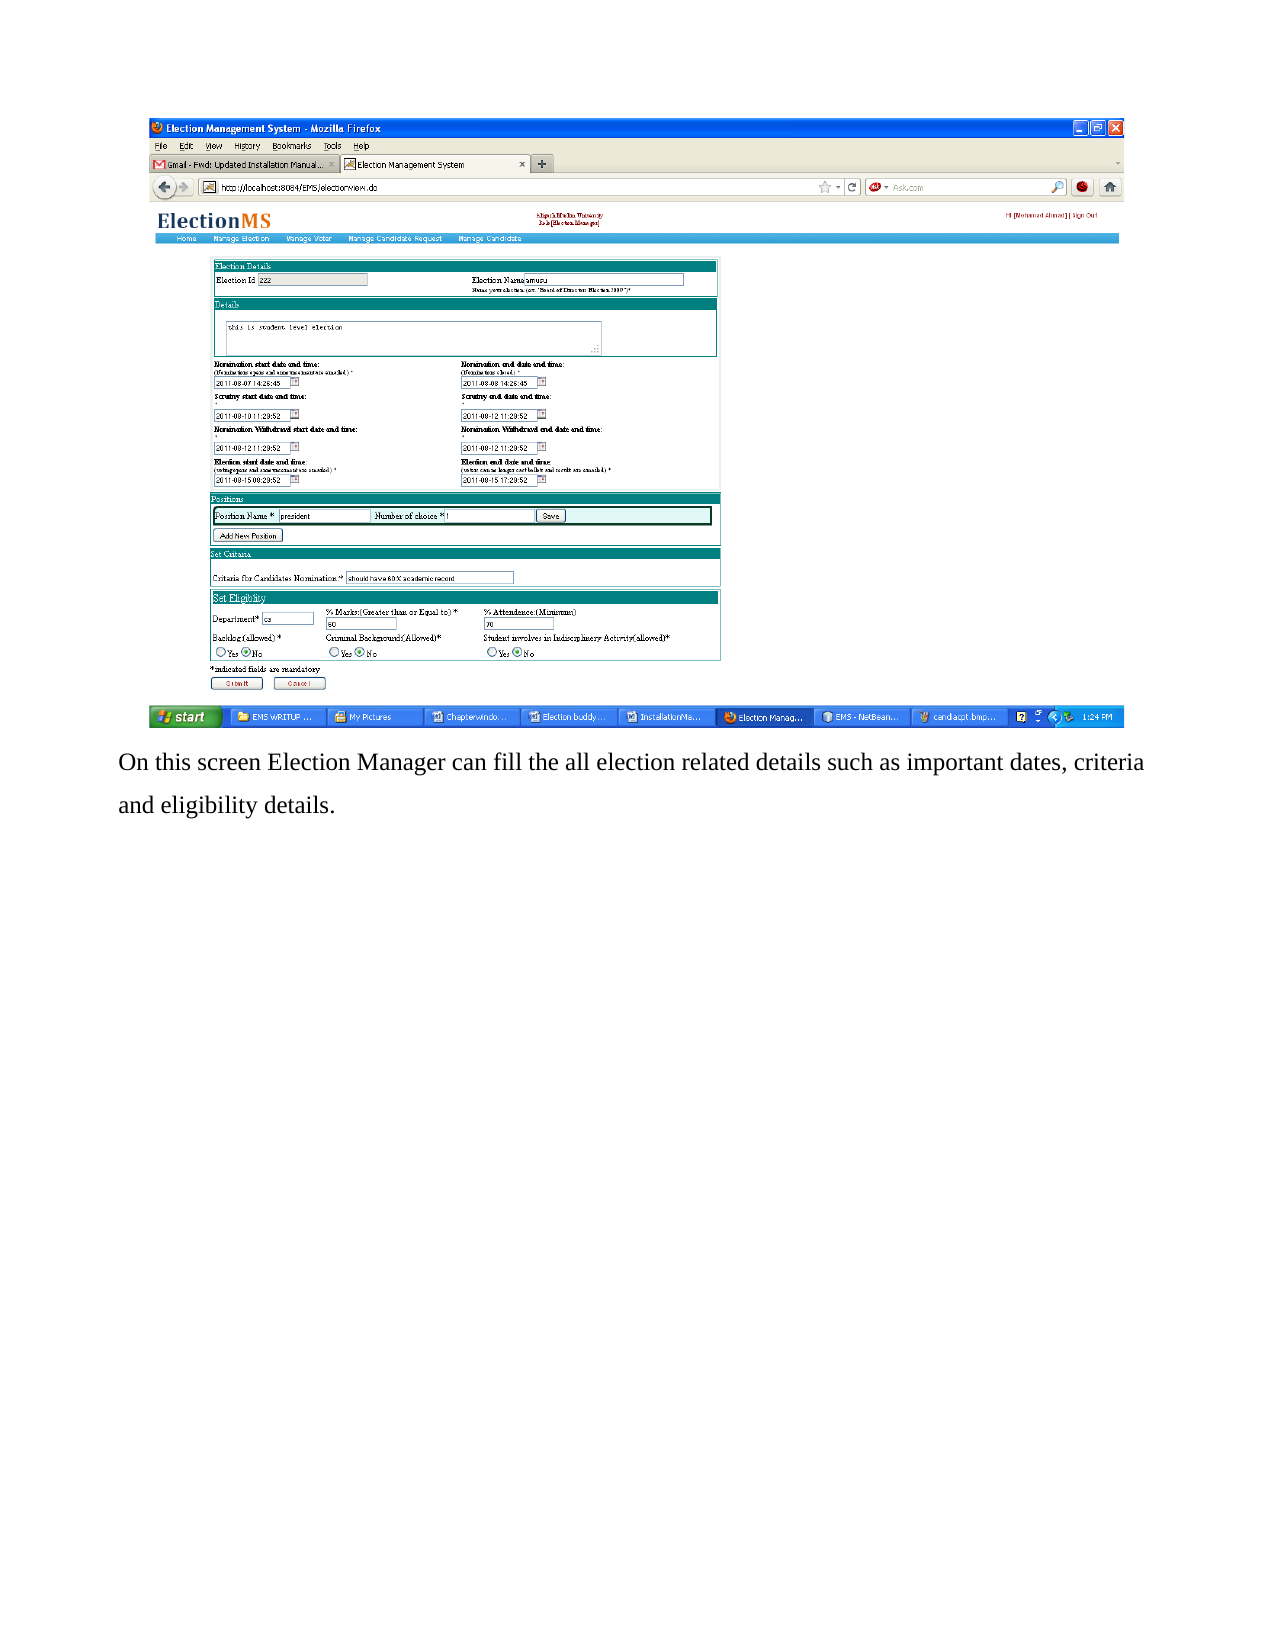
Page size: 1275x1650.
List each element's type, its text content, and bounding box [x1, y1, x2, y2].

text and eligibility details. [118, 790, 1157, 819]
text On this screen Election Manager can fill the all election related details such as important dates, criteria [118, 747, 1157, 776]
picture [149, 118, 1125, 728]
